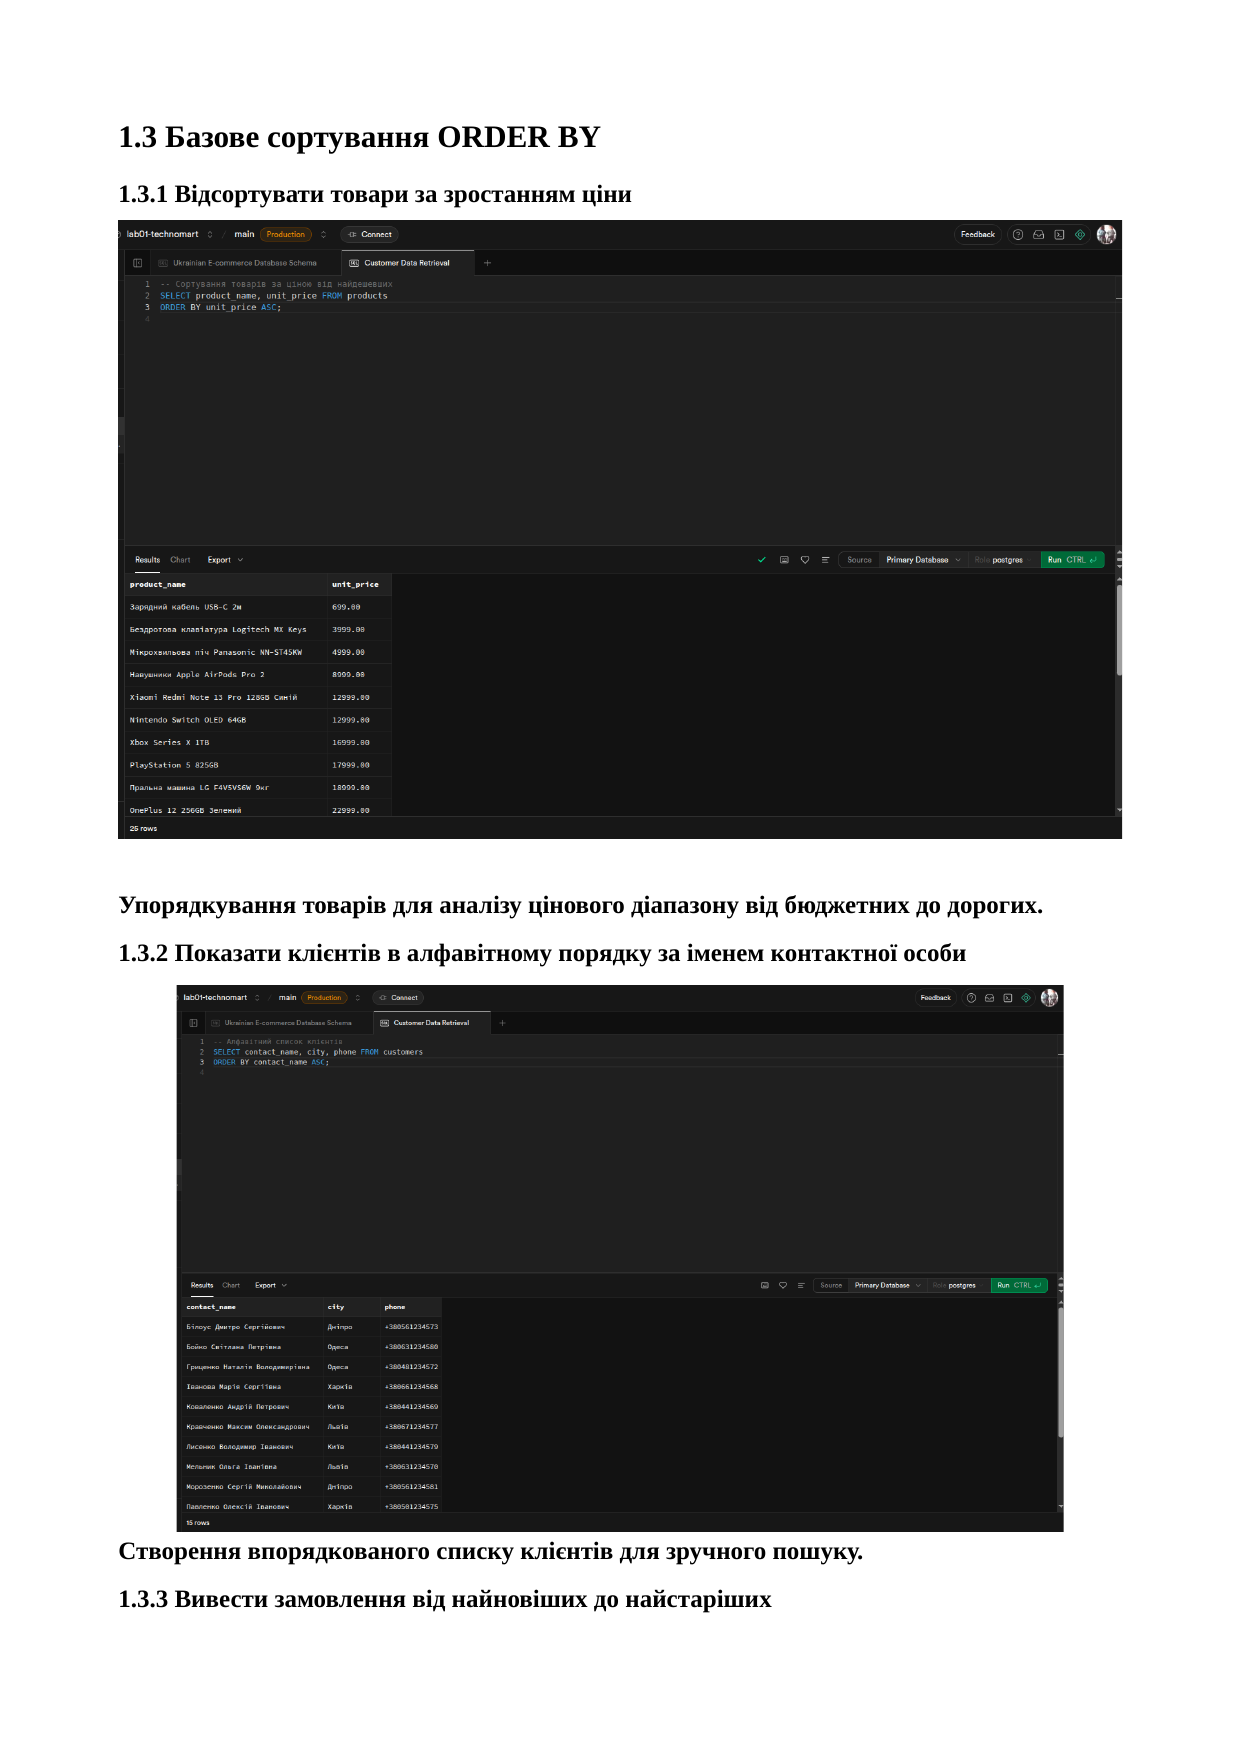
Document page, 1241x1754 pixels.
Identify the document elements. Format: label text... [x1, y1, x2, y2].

picture [176, 985, 1064, 1532]
text Упорядкування товарів для аналізу цінового діапазону від бюджетних до дорогих. [118, 891, 1122, 919]
subtitle 1.3.1 Відсортувати товари за зростанням ціни [118, 179, 1122, 208]
text Створення впорядкованого списку клієнтів для зручного пошуку. [118, 986, 1122, 1565]
subtitle 1.3 Базове сортування ORDER BY [118, 118, 1122, 154]
text 1.3.3 Вивести замовлення від найновіших до найстаріших [118, 1584, 1122, 1613]
picture [118, 220, 1123, 839]
text 1.3.2 Показати клієнтів в алфавітному порядку за іменем контактної особи [118, 938, 1122, 967]
